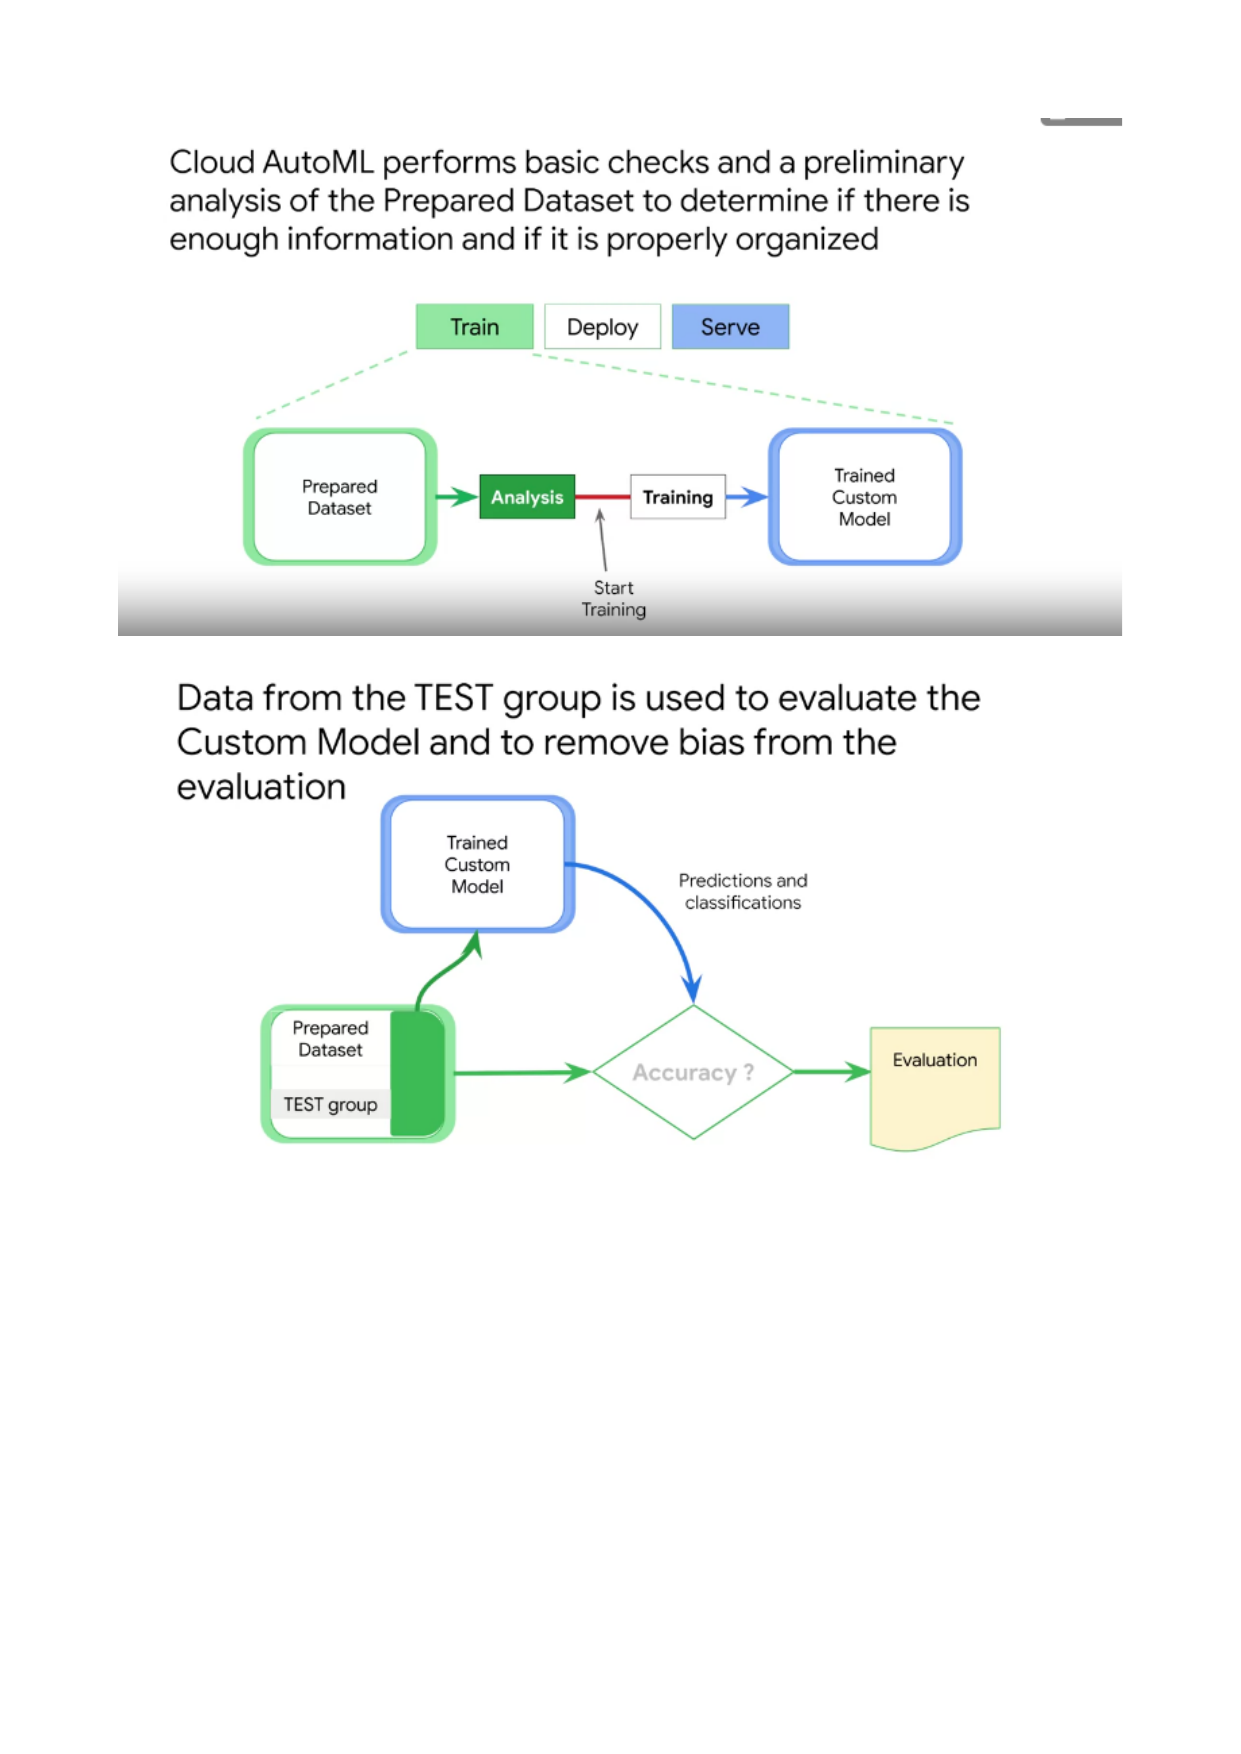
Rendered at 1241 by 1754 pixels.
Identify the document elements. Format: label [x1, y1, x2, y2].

picture [118, 118, 1123, 636]
picture [118, 664, 1123, 1176]
